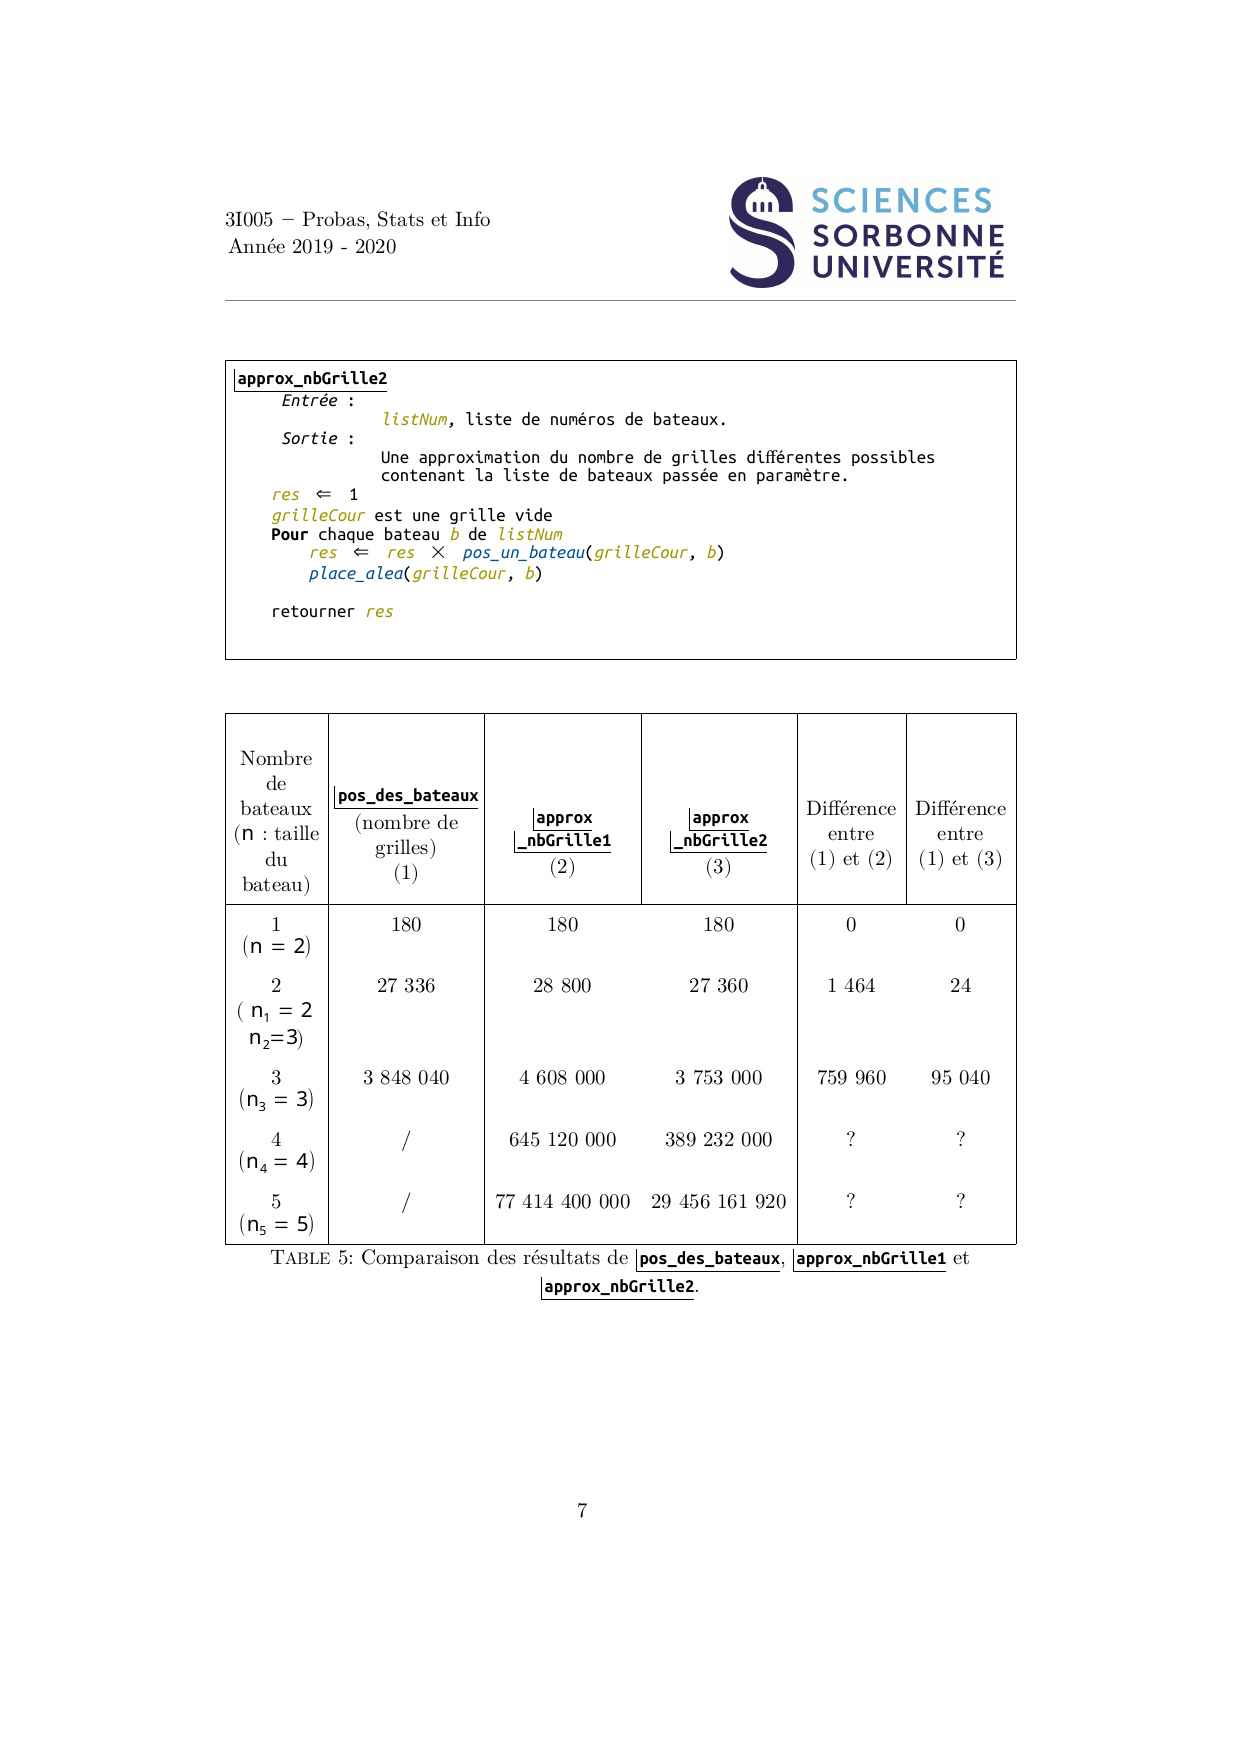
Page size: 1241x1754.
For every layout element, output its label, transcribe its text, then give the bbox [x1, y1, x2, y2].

table_cell 759 960 [798, 1058, 906, 1119]
table_cell 180 [329, 905, 484, 966]
table_cell 0 [906, 905, 1016, 966]
table_cell 4 608 000 [485, 1058, 641, 1119]
table_cell 29 456 161 920 [641, 1182, 797, 1244]
table_cell 0 [798, 905, 906, 966]
table_cell 389 232 000 [641, 1120, 797, 1182]
table_cell 3 753 000 [641, 1058, 797, 1119]
table_header Nombre de bateaux ( : taille du bateau) [226, 714, 328, 904]
table_cell 1 464 [798, 966, 906, 1057]
table_cell ? [906, 1182, 1016, 1244]
table_cell 1 [226, 905, 328, 966]
picture [729, 177, 1004, 288]
table_cell 95 040 [906, 1058, 1016, 1119]
table_cell / [329, 1182, 484, 1244]
table_cell 5 [226, 1182, 328, 1244]
table_header approx _nbGrille2 (3) [642, 714, 797, 904]
table_cell 24 [906, 966, 1016, 1057]
table_header Diﬀérence entre (1) et (2) [798, 714, 906, 904]
table_cell 645 120 000 [485, 1120, 641, 1182]
table_cell 2 ( ) [226, 966, 328, 1057]
table_cell ? [906, 1120, 1016, 1182]
table_header pos_des_bateaux (nombre de grilles) (1) [329, 714, 484, 904]
table_cell 3 848 040 [329, 1058, 484, 1119]
table_cell 77 414 400 000 [485, 1182, 641, 1244]
table_cell 4 [226, 1120, 328, 1182]
table_header approx _nbGrille1 (2) [485, 714, 641, 904]
table_cell 180 [641, 905, 797, 966]
table_cell ? [798, 1120, 906, 1182]
table_cell / [329, 1120, 484, 1182]
table_cell 27 336 [329, 966, 484, 1057]
table_cell 3 [226, 1058, 328, 1119]
table_cell ? [798, 1182, 906, 1244]
table_cell 28 800 [485, 966, 641, 1057]
table_header Diﬀérence entre (1) et (3) [907, 714, 1016, 904]
text Table 5: Comparaison des résultats de pos_des_bateaux, approx_nbGrille1 et approx_nbGrille2. [225, 1245, 1016, 1299]
table_header approx_nbGrille2 Entrée : listNum, liste de numéros de bateaux. Sortie : Une approximation du nombre de grilles diﬀérentes possibles contenant la liste de bateaux passée en paramètre. res 1 grilleCour est une grille vide Pour chaque bateau b de listNum res res pos_un_bateau(grilleCour, b) place_alea(grilleCour, b) retourner res [226, 361, 1016, 659]
table_cell 180 [485, 905, 641, 966]
table_cell 27 360 [641, 966, 797, 1057]
